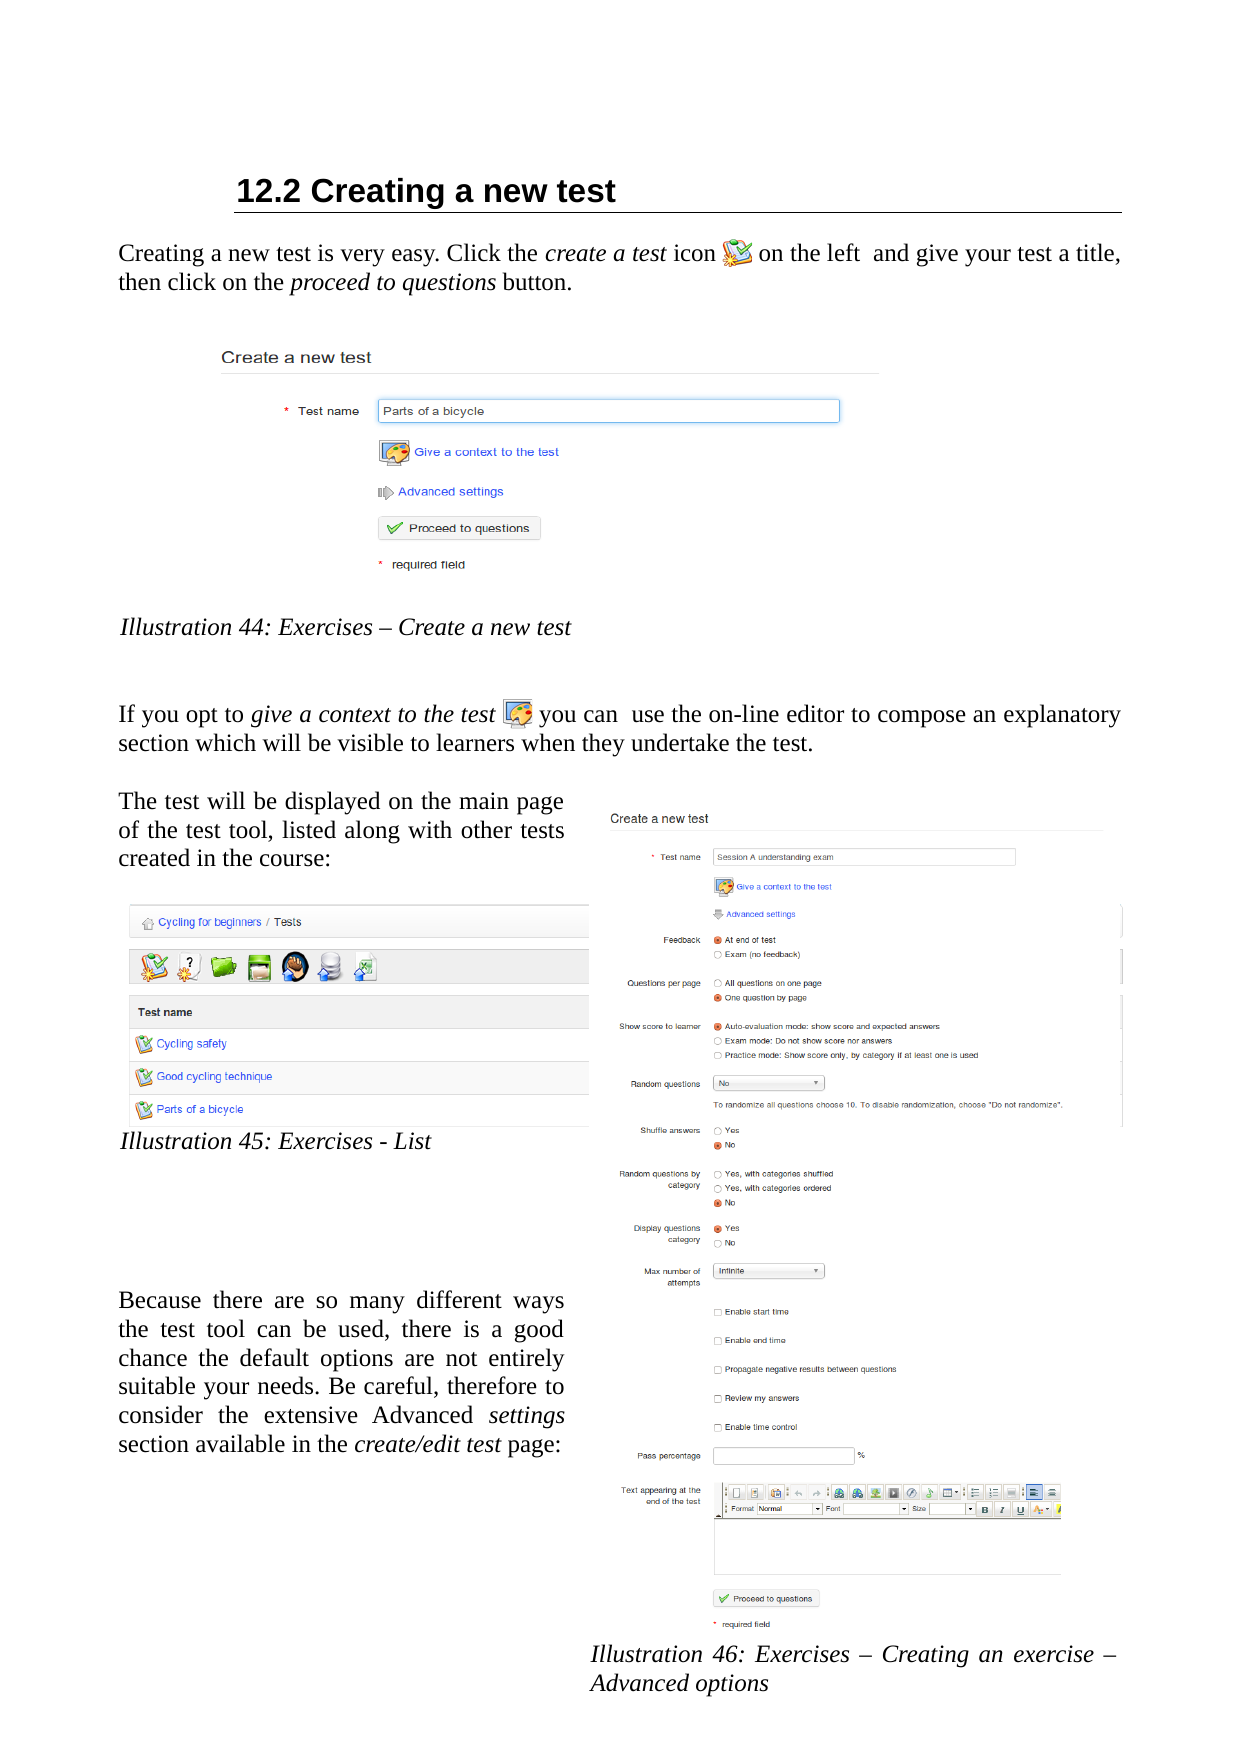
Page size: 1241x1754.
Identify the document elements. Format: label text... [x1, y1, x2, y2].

text Illustration 44: Exercises – Create a new test [120, 612, 1120, 641]
picture [722, 237, 753, 267]
picture [502, 699, 533, 729]
text Because there are so many different ways the test tool can be used, there is a good chance the default options are not entirely suitable your needs. Be careful, therefore to consider the extensive Advanced settings section available in the create/edit test page: [118, 1285, 589, 1458]
text Illustration 46: Exercises – Creating an exercise – Advanced options [590, 809, 1119, 1697]
text If you opt to give a context to the test you can use the on-line editor to compose an explanatory section which will be visible to learners when they undertake the test. [118, 699, 1122, 757]
picture [1120, 904, 1124, 1127]
text Illustration 45: Exercises - List [120, 886, 589, 1155]
picture [205, 340, 880, 591]
subtitle Creating a new test [234, 172, 1122, 212]
text Creating a new test is very easy. Click the create a test icon on the left and give your test a title, then click on the proceed to questions button. [118, 237, 1122, 296]
picture [604, 807, 1104, 1640]
text The test will be displayed on the main page of the test tool, listed along with other tests created in the course: [118, 786, 1122, 872]
picture [124, 904, 589, 1127]
